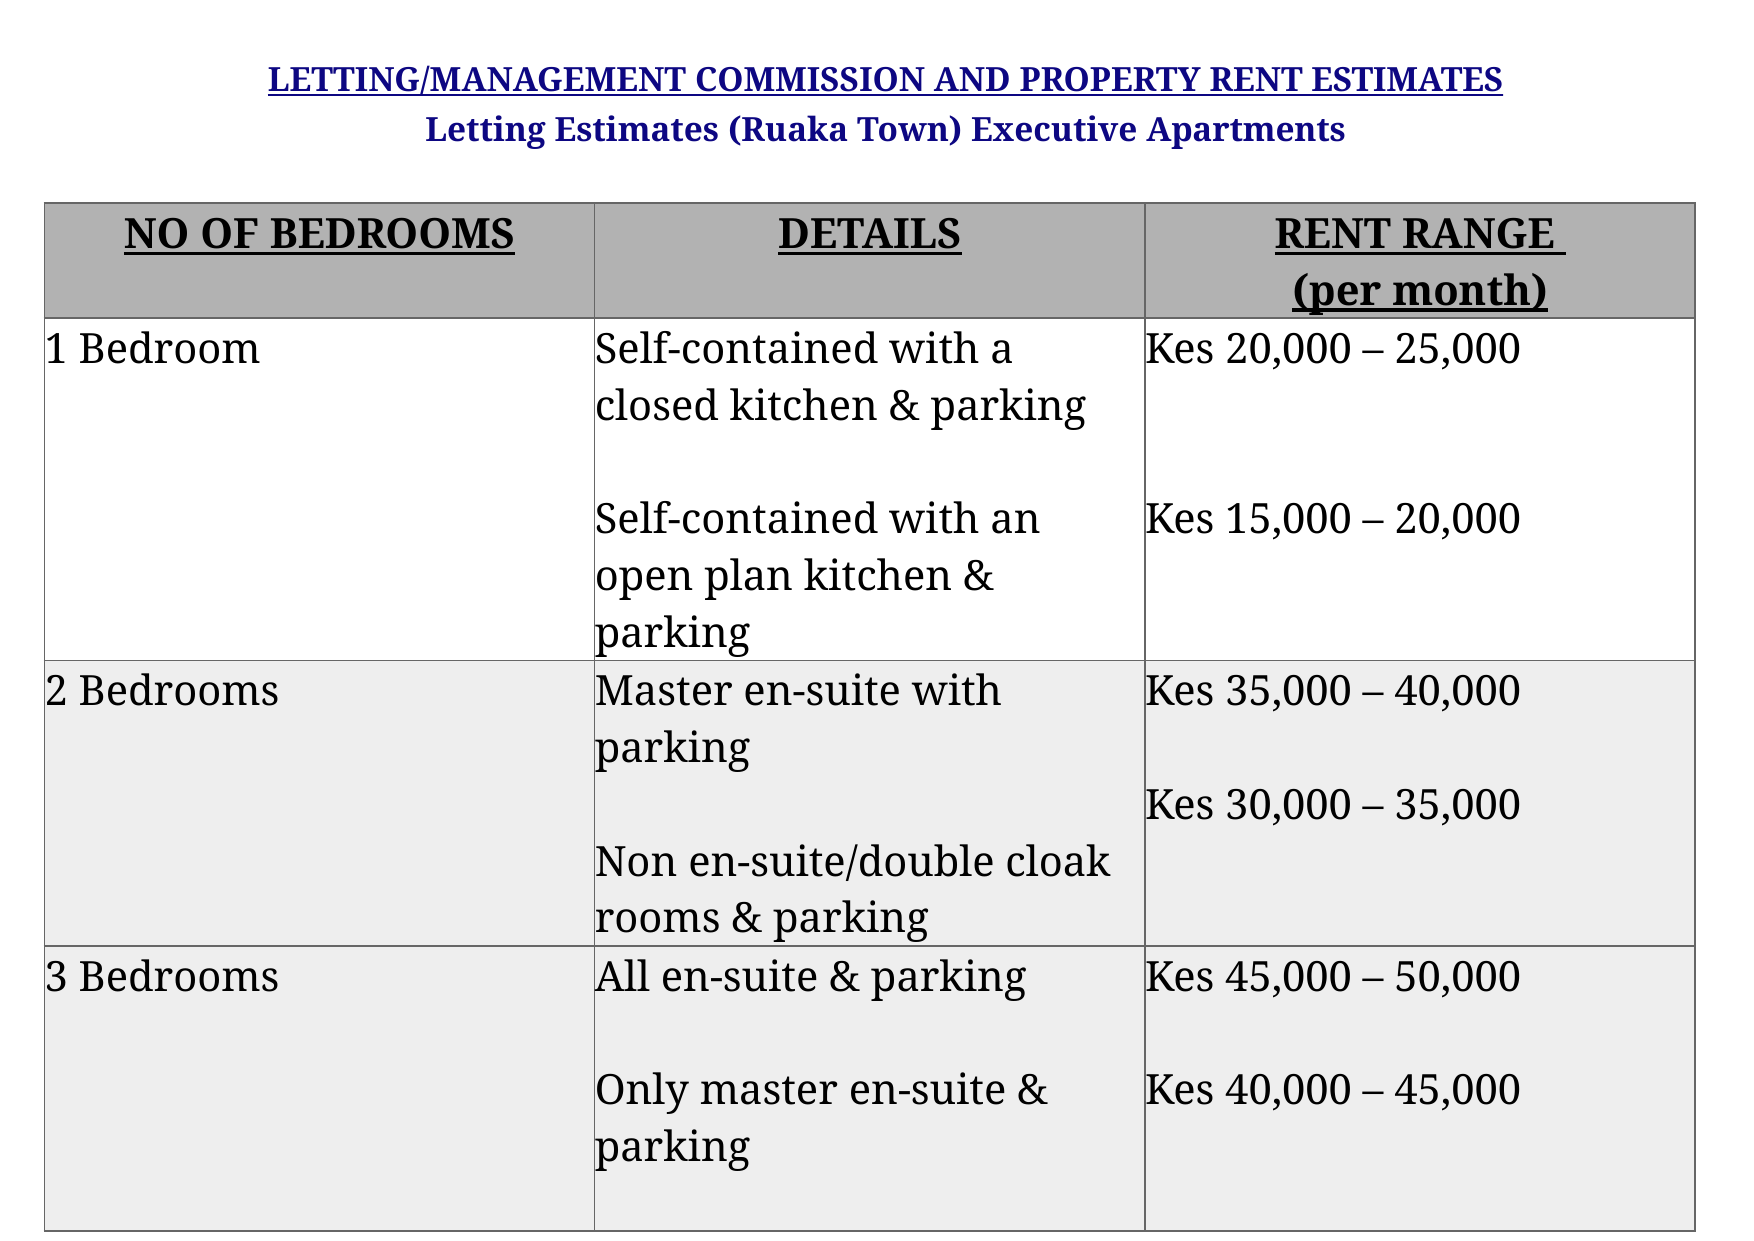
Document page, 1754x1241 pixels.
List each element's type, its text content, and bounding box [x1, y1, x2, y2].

table_cell Self-contained with a closed kitchen & parking Self-contained with an open plan kitchen & parking [595, 319, 1144, 659]
table_cell 2 Bedrooms [45, 661, 594, 945]
table_cell Kes 45,000 – 50,000 Kes 40,000 – 45,000 [1146, 947, 1694, 1230]
table_header DETAILS [595, 204, 1144, 317]
table_cell Kes 20,000 – 25,000 Kes 15,000 – 20,000 [1146, 319, 1694, 659]
table_cell Master en-suite with parking Non en-suite/double cloak rooms & parking [595, 661, 1144, 945]
table_cell 3 Bedrooms [45, 947, 594, 1230]
table_header RENT RANGE (per month) [1146, 204, 1694, 317]
table_cell Kes 35,000 – 40,000 Kes 30,000 – 35,000 [1146, 661, 1694, 945]
table_header NO OF BEDROOMS [45, 204, 594, 317]
table_cell 1 Bedroom [45, 319, 594, 659]
text LETTING/MANAGEMENT COMMISSION AND PROPERTY RENT ESTIMATES [76, 51, 1695, 101]
text Letting Estimates (Ruaka Town) Executive Apartments [76, 101, 1695, 152]
table_cell All en-suite & parking Only master en-suite & parking [595, 947, 1144, 1230]
